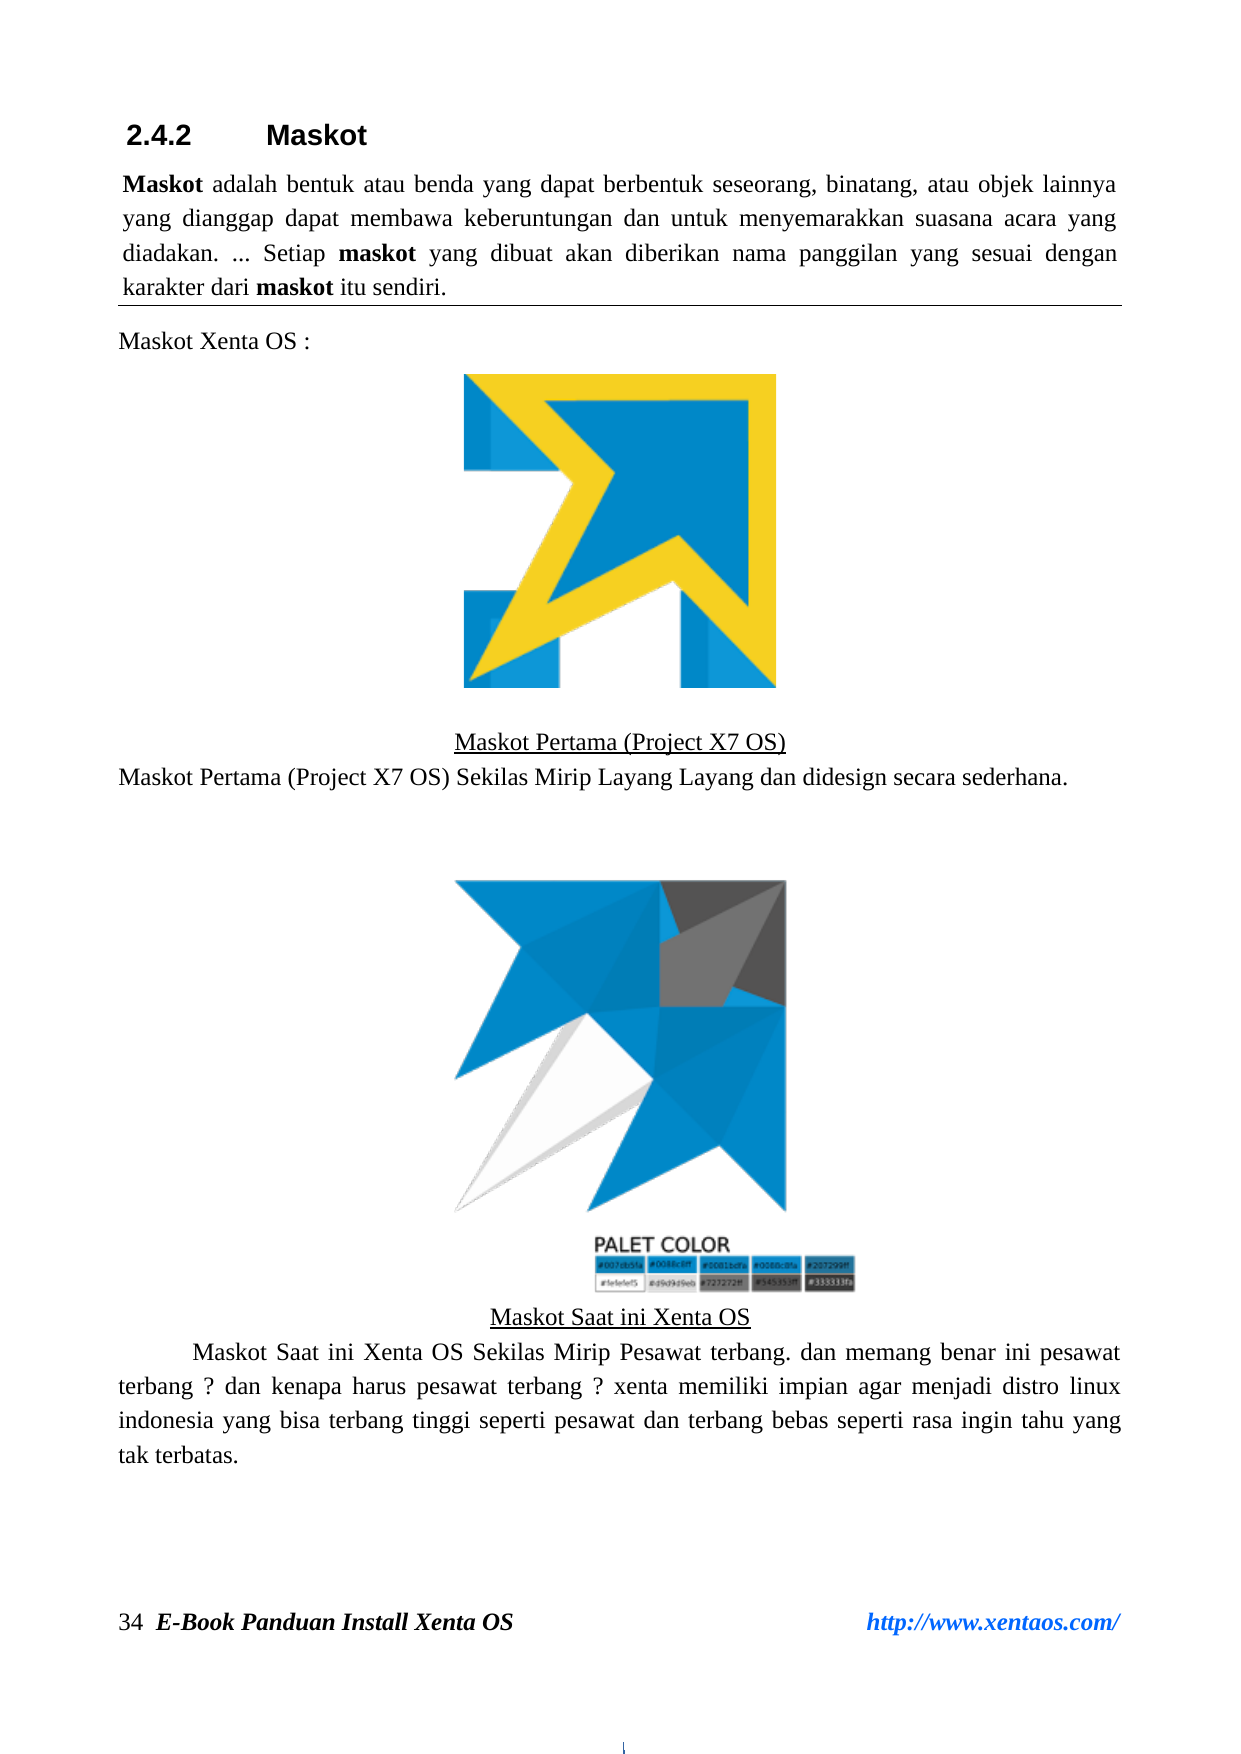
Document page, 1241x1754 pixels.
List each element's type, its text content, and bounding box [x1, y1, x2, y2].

picture [463, 374, 777, 688]
subtitle Maskot [118, 118, 1122, 152]
text Maskot Pertama (Project X7 OS) [118, 727, 1122, 756]
text Maskot Pertama (Project X7 OS) Sekilas Mirip Layang Layang dan didesign secara sederhana. [118, 762, 1122, 791]
text Maskot Saat ini Xenta OS [118, 1302, 1122, 1331]
text Maskot Saat ini Xenta OS Sekilas Mirip Pesawat terbang. dan memang benar ini pesawat terbang ? dan kenapa harus pesawat terbang ? xenta memiliki impian agar menjadi distro linux indonesia yang bisa terbang tinggi seperti pesawat dan terbang bebas seperti rasa ingin tahu yang tak terbatas. [118, 1337, 1122, 1469]
text Maskot adalah bentuk atau benda yang dapat berbentuk seseorang, binatang, atau objek lainnya yang dianggap dapat membawa keberuntungan dan untuk menyemarakkan suasana acara yang diadakan. ... Setiap maskot yang dibuat akan diberikan nama panggilan yang sesuai dengan karakter dari maskot itu sendiri. [118, 164, 1122, 305]
picture [370, 796, 870, 1297]
text Maskot Xenta OS : [118, 326, 1122, 354]
